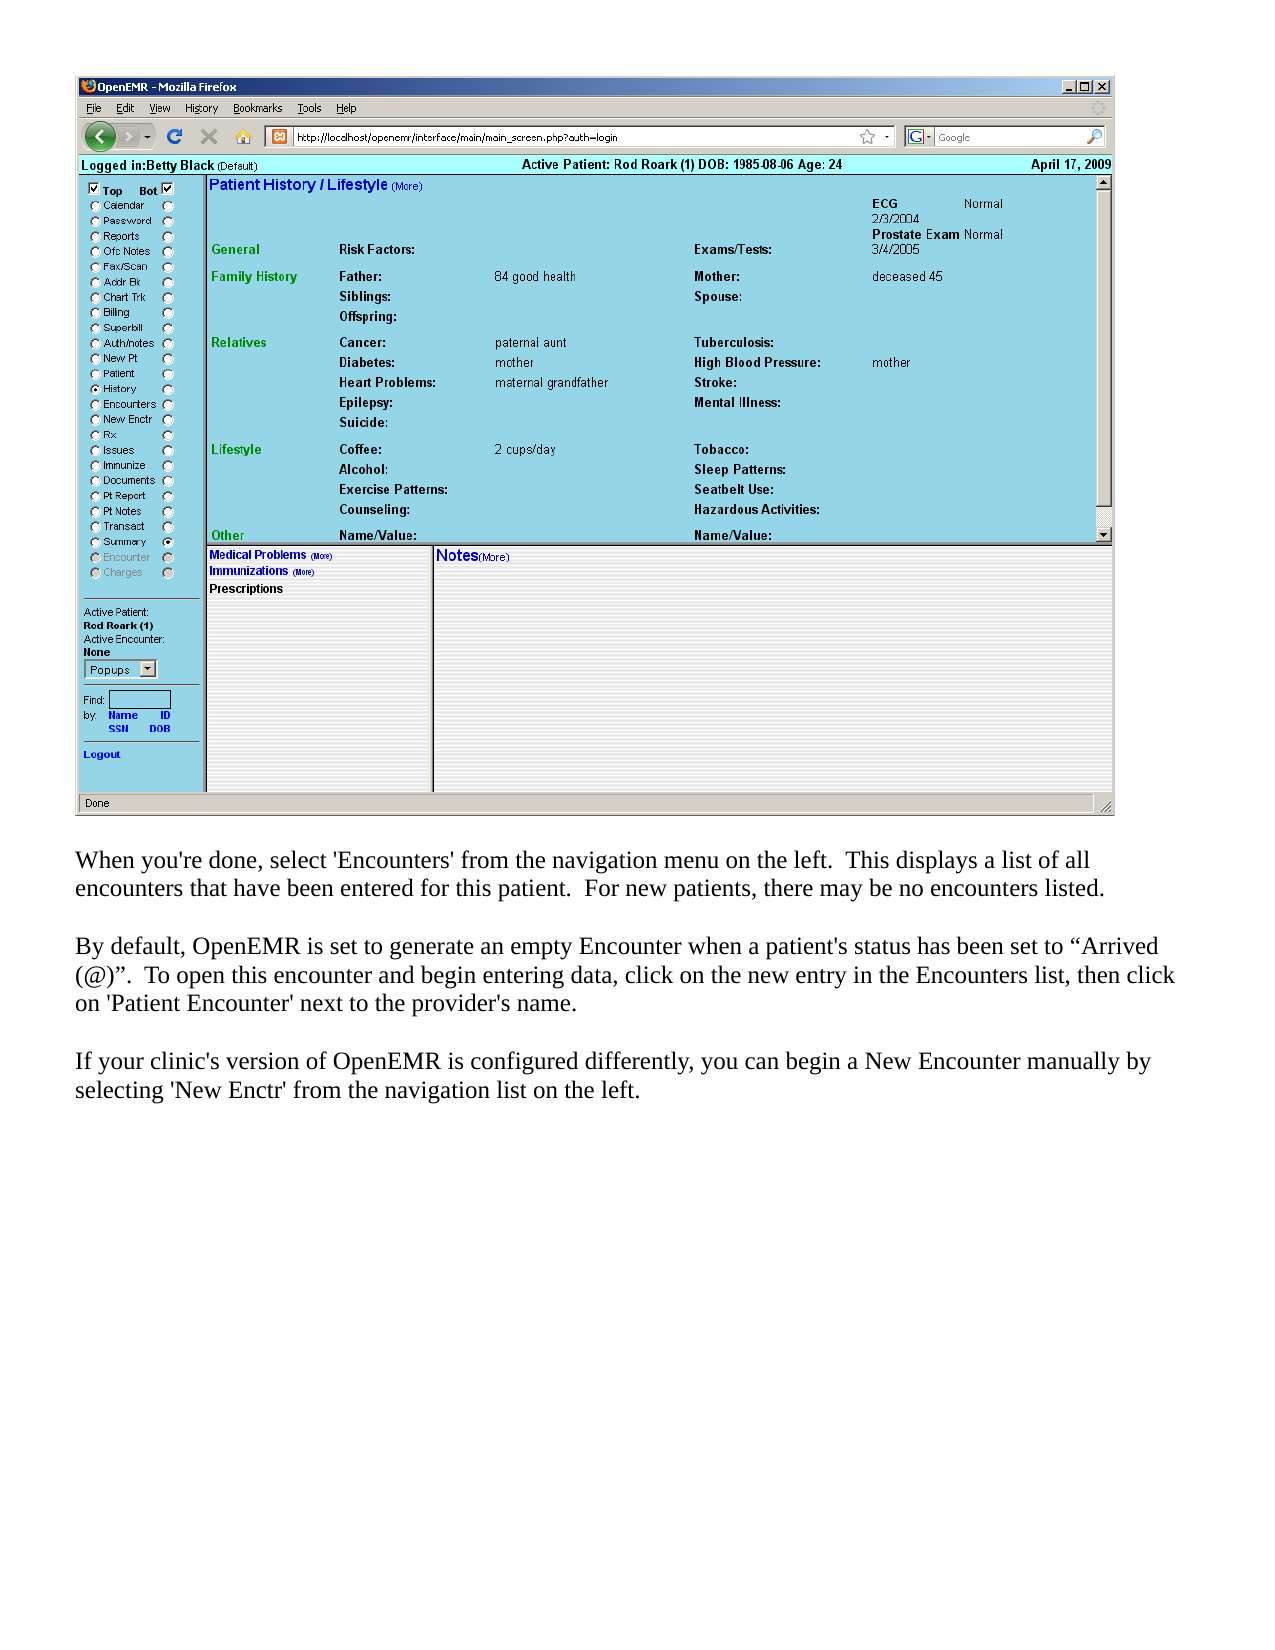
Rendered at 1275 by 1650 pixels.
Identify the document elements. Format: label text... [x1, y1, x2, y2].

text If your clinic's version of OpenEMR is configured differently, you can begin a New Encounter manually by selecting 'New Enctr' from the navigation list on the left. [75, 1046, 1200, 1103]
text By default, OpenEMR is set to generate an empty Encounter when a patient's status has been set to “Arrived (@)”. To open this encounter and begin entering data, click on the new entry in the Encounters list, then click on 'Patient Encounter' next to the provider's name. [75, 931, 1200, 1017]
text When you're done, select 'Encounters' from the navigation menu on the left. This displays a list of all encounters that have been entered for this patient. For new patients, there may be no encounters listed. [75, 845, 1200, 902]
picture [75, 75, 1115, 816]
